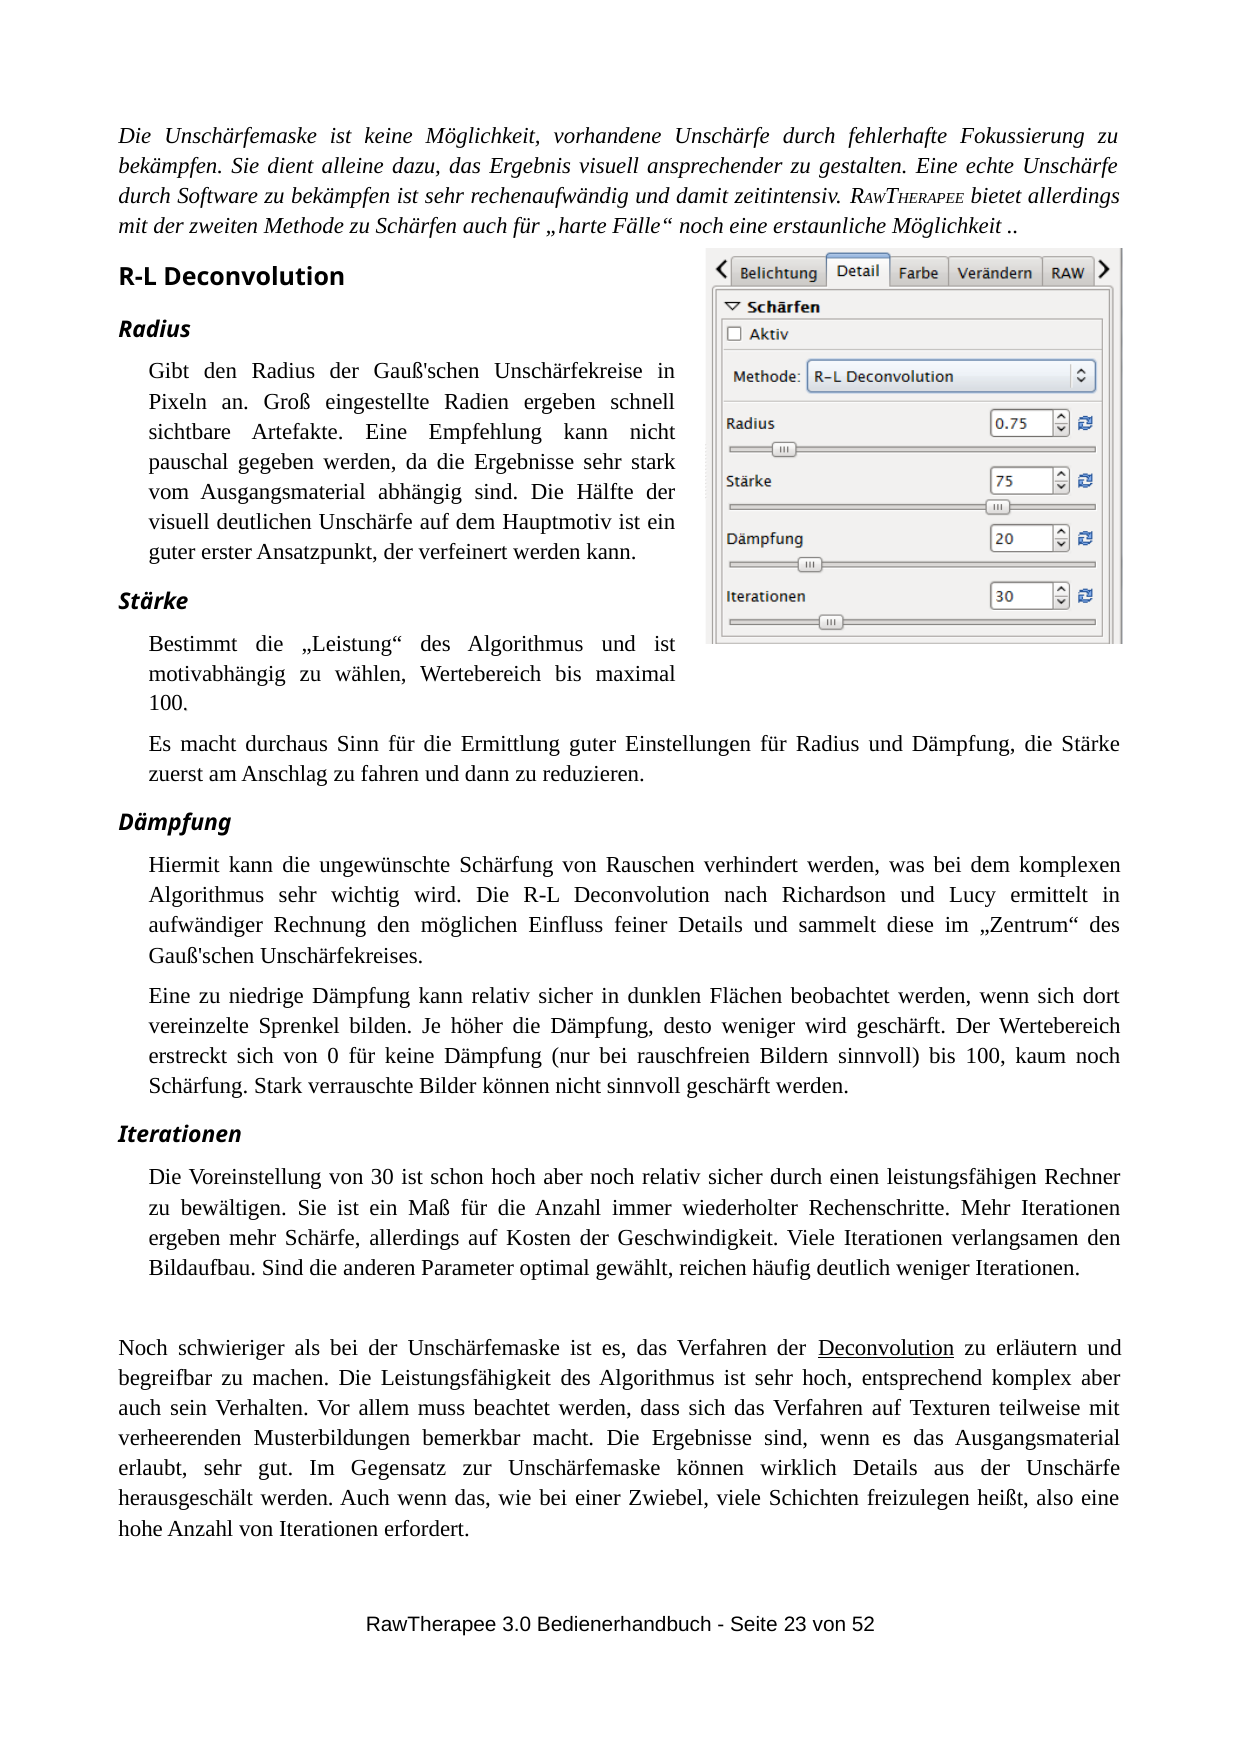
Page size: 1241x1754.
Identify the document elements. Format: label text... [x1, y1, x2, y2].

text Hiermit kann die ungewünschte Schärfung von Rauschen verhindert werden, was bei dem komplexen Algorithmus sehr wichtig wird. Die R-L Deconvolution nach Richardson und Lucy ermittelt in aufwändiger Rechnung den möglichen Einfluss feiner Details und sammelt diese im „Zentrum“ des Gauß'schen Unschärfekreises. [148, 848, 1122, 968]
text Die Voreinstellung von 30 ist schon hoch aber noch relativ sicher durch einen leistungsfähigen Rechner zu bewältigen. Sie ist ein Maß für die Anzahl immer wiederholter Rechenschritte. Mehr Iterationen ergeben mehr Schärfe, allerdings auf Kosten der Geschwindigkeit. Viele Iterationen verlangsamen den Bildaufbau. Sind die anderen Parameter optimal gewählt, reichen häufig deutlich weniger Iterationen. [148, 1160, 1122, 1280]
text Noch schwieriger als bei der Unschärfemaske ist es, das Verfahren der Deconvolution zu erläutern und begreifbar zu machen. Die Leistungsfähigkeit des Algorithmus ist sehr hoch, entsprechend komplex aber auch sein Verhalten. Vor allem muss beachtet werden, dass sich das Verfahren auf Texturen teilweise mit verheerenden Musterbildungen bemerkbar macht. Die Ergebnisse sind, wenn es das Ausgangsmaterial erlaubt, sehr gut. Im Gegensatz zur Unschärfemaske können wirklich Details aus der Unschärfe herausgeschält werden. Auch wenn das, wie bei einer Zwiebel, viele Schichten freizulegen heißt, also eine hohe Anzahl von Iterationen erfordert. [118, 1330, 1122, 1541]
subtitle R-L Deconvolution [118, 258, 705, 293]
subtitle Dämpfung [118, 806, 1122, 838]
text Eine zu niedrige Dämpfung kann relativ sicher in dunklen Flächen beobachtet werden, wenn sich dort vereinzelte Sprenkel bilden. Je höher die Dämpfung, desto weniger wird geschärft. Der Wertebereich erstreckt sich von 0 für keine Dämpfung (nur bei rauschfreien Bildern sinnvoll) bis 100, kaum noch Schärfung. Stark verrauschte Bilder können nicht sinnvoll geschärft werden. [148, 978, 1122, 1098]
text Gibt den Radius der Gauß'schen Unschärfekreise in Pixeln an. Groß eingestellte Radien ergeben schnell sichtbare Artefakte. Eine Empfehlung kann nicht pauschal gegeben werden, da die Ergebnisse sehr stark vom Ausgangsmaterial abhängig sind. Die Hälfte der visuell deutlichen Unschärfe auf dem Hauptmotiv ist ein guter erster Ansatzpunkt, der verfeinert werden kann. [148, 354, 705, 564]
text Bestimmt die „Leistung“ des Algorithmus und ist motivabhängig zu wählen, Wertebereich bis maximal 100. [148, 626, 1122, 716]
subtitle Stärke [118, 584, 705, 616]
subtitle Iterationen [118, 1118, 1122, 1150]
subtitle Radius [118, 313, 705, 344]
text Es macht durchaus Sinn für die Ermittlung guter Einstellungen für Radius und Dämpfung, die Stärke zuerst am Anschlag zu fahren und dann zu reduzieren. [148, 726, 1122, 786]
text Die Unschärfemaske ist keine Möglichkeit, vorhandene Unschärfe durch fehlerhafte Fokussierung zu bekämpfen. Sie dient alleine dazu, das Ergebnis visuell ansprechender zu gestalten. Eine echte Unschärfe durch Software zu bekämpfen ist sehr rechenaufwändig und damit zeitintensiv. RawTherapee bietet allerdings mit der zweiten Methode zu Schärfen auch für „harte Fälle“ noch eine erstaunliche Möglichkeit .. [118, 118, 1122, 238]
picture [705, 248, 1123, 644]
